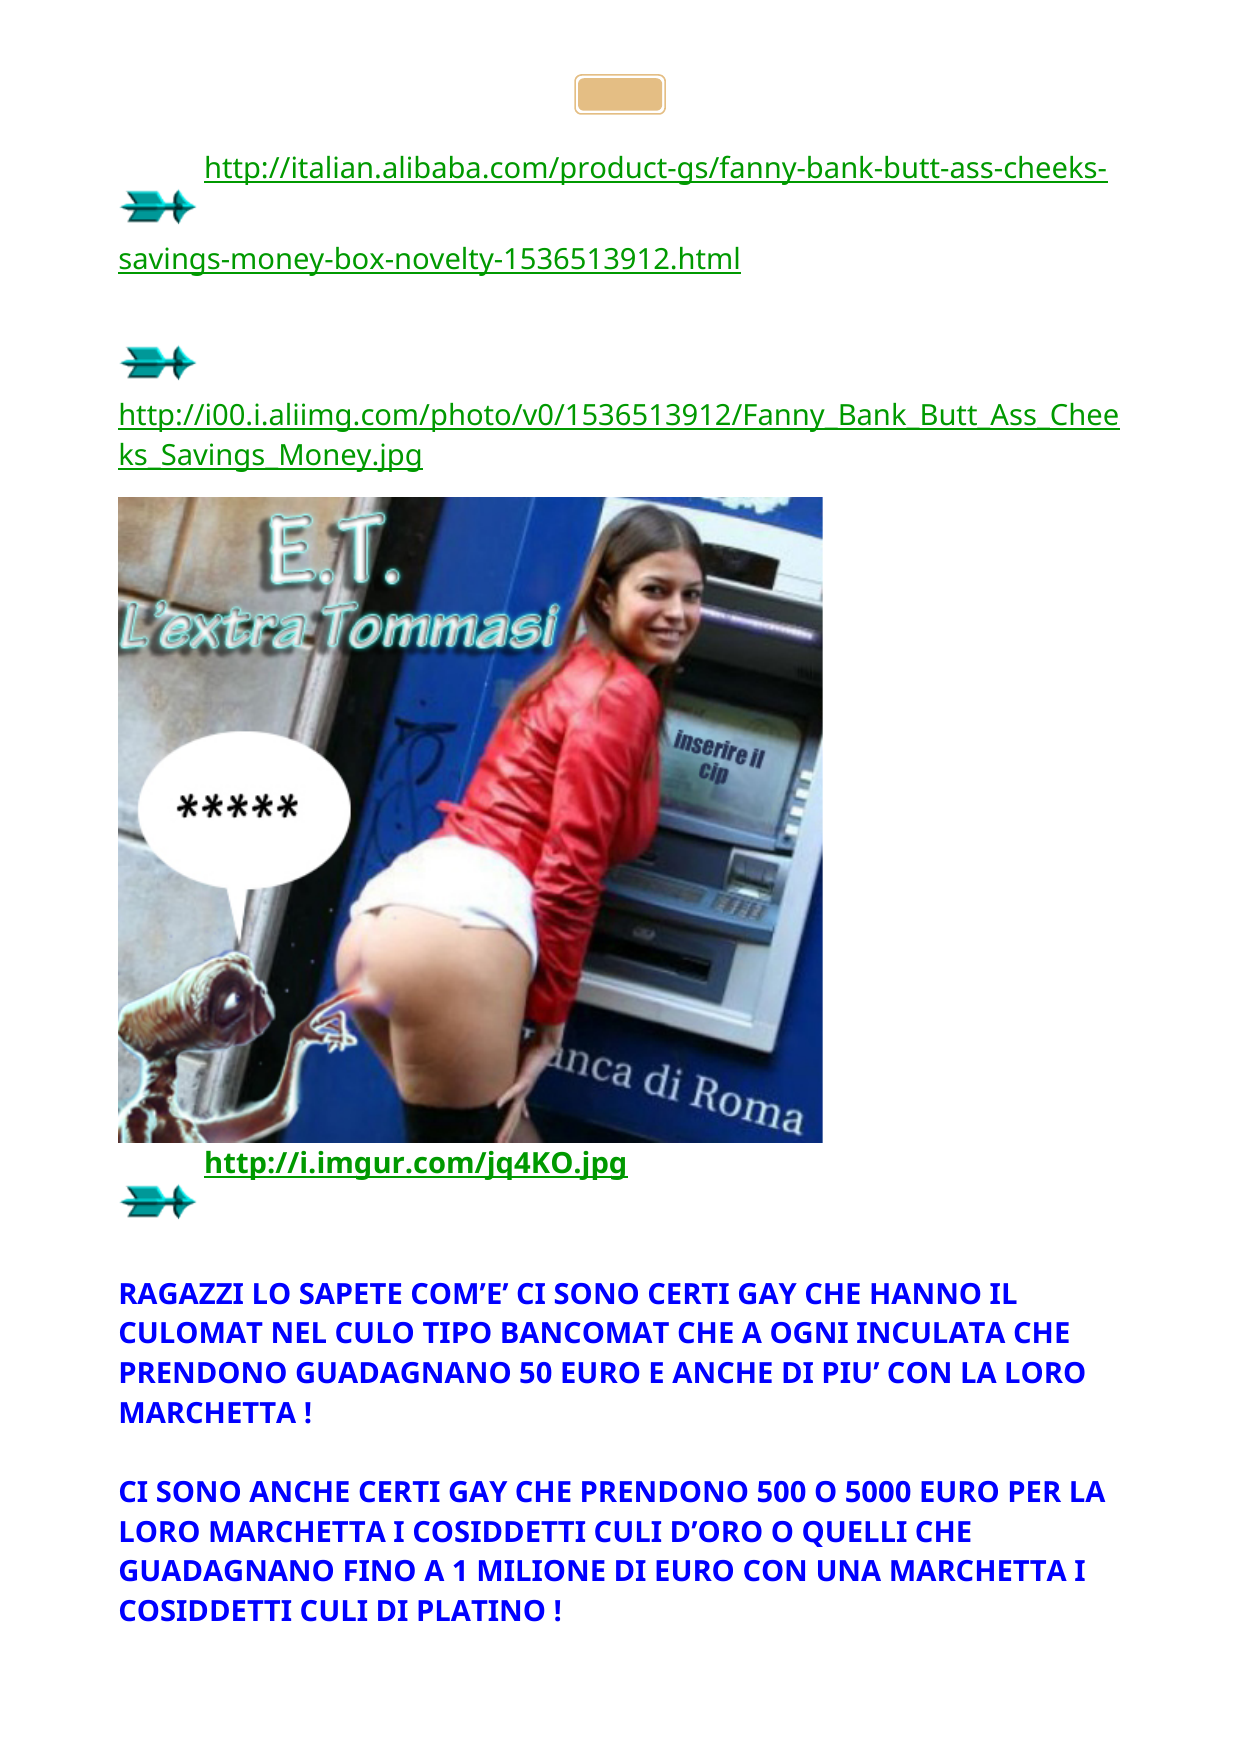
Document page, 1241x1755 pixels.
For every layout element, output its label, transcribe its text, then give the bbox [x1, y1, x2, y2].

text RAGAZZI LO SAPETE COM’E’ CI SONO CERTI GAY CHE HANNO IL CULOMAT NEL CULO TIPO BANCOMAT CHE A OGNI INCULATA CHE PRENDONO GUADAGNANO 50 EURO E ANCHE DI PIU’ CON LA LORO MARCHETTA ! [118, 1273, 1122, 1432]
text CI SONO ANCHE CERTI GAY CHE PRENDONO 500 O 5000 EURO PER LA LORO MARCHETTA I COSIDDETTI CULI D’ORO O QUELLI CHE GUADAGNANO FINO A 1 MILIONE DI EURO CON UNA MARCHETTA I COSIDDETTI CULI DI PLATINO ! [118, 1471, 1122, 1630]
text http://i.imgur.com/jq4KO.jpg [118, 1143, 1122, 1233]
text http://i00.i.aliimg.com/photo/v0/1536513912/Fanny_Bank_Butt_Ass_Cheeks_Savings_Money.jpg [118, 318, 1122, 474]
text http://italian.alibaba.com/product-gs/fanny-bank-butt-ass-cheeks-savings-money-box-novelty-1536513912.html [118, 148, 1122, 278]
